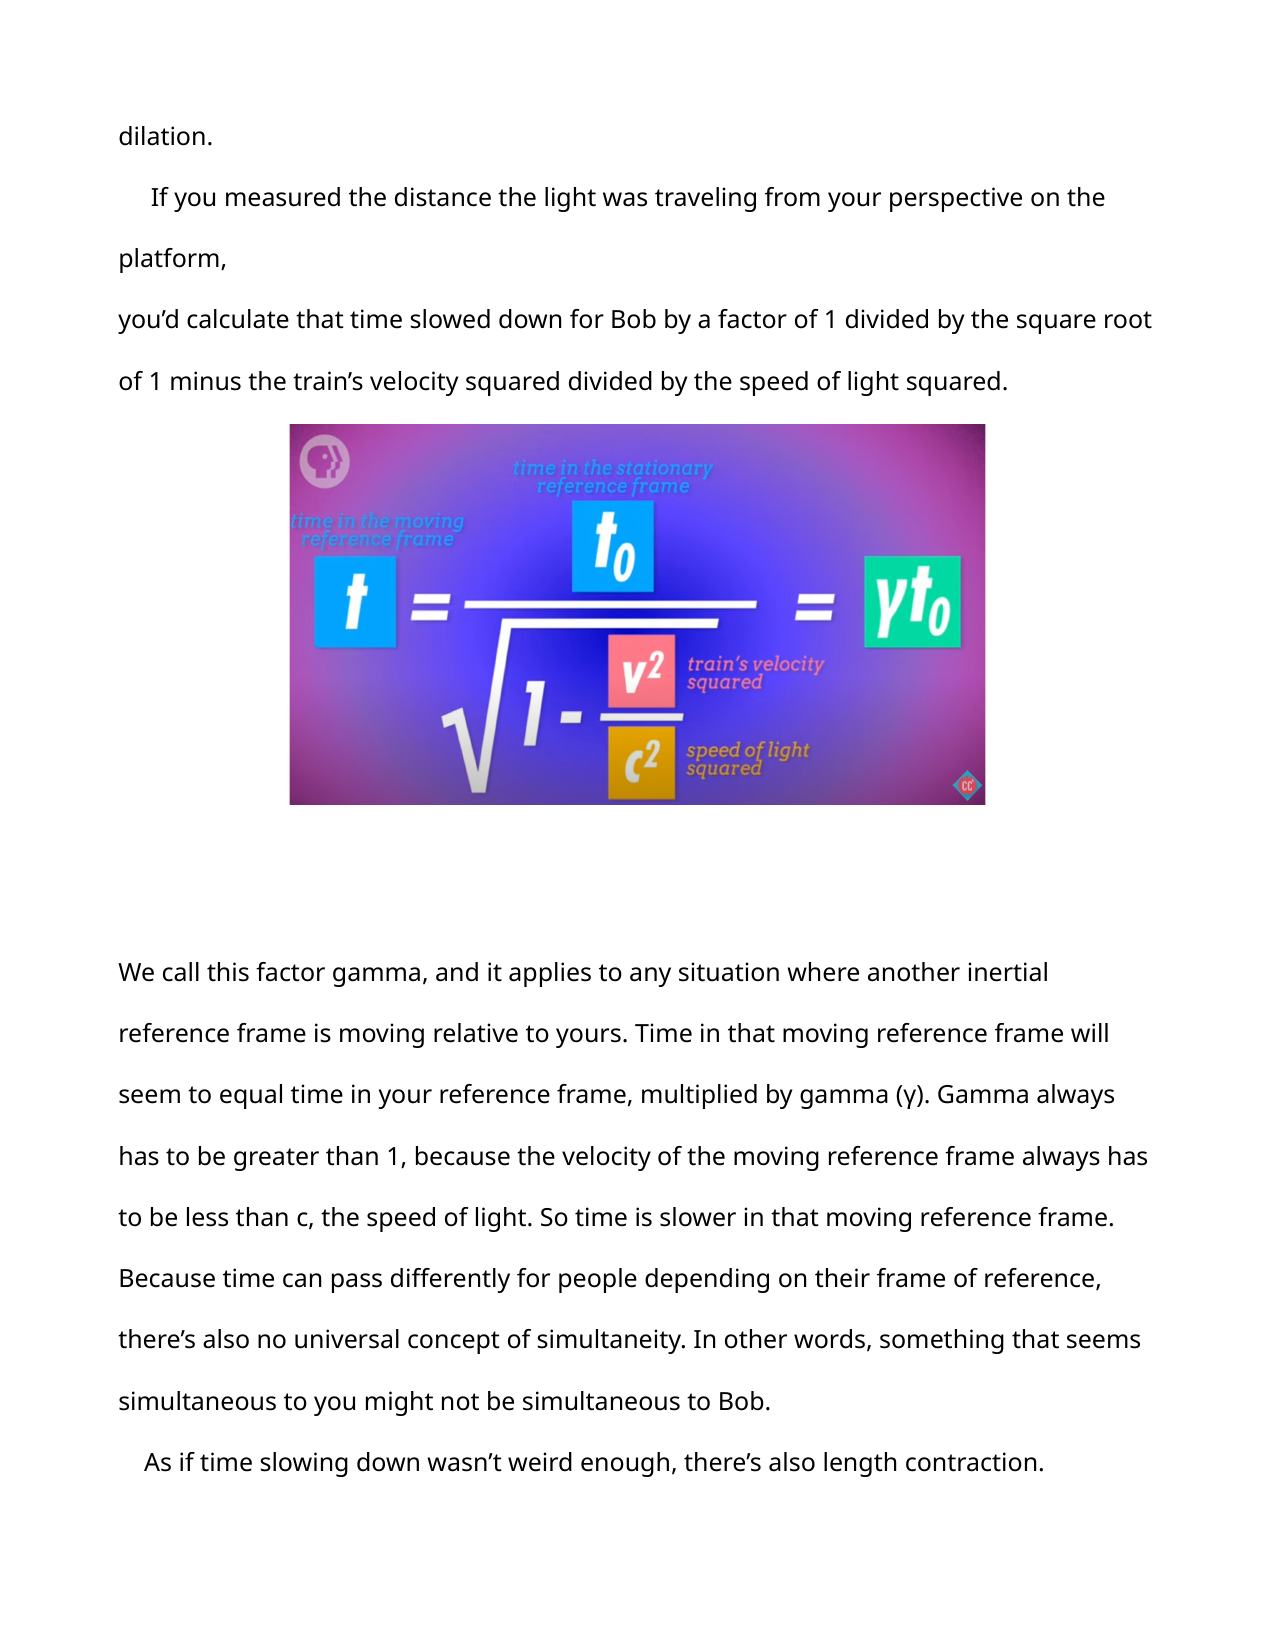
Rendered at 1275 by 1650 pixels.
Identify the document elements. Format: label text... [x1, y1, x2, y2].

picture [289, 424, 986, 805]
text If you measured the distance the light was traveling from your perspective on the platform, [118, 179, 1157, 275]
text We call this factor gamma, and it applies to any situation where another inertial reference frame is moving relative to yours. Time in that moving reference frame will seem to equal time in your reference frame, multiplied by gamma (γ). Gamma always has to be greater than 1, because the velocity of the moving reference frame always has to be less than c, the speed of light. So time is slower in that moving reference frame. Because time can pass differently for people depending on their frame of reference, there’s also no universal concept of simultaneity. In other words, something that seems simultaneous to you might not be simultaneous to Bob. [118, 954, 1157, 1417]
text you’d calculate that time slowed down for Bob by a factor of 1 divided by the square root of 1 minus the train’s velocity squared divided by the speed of light squared. [118, 302, 1157, 397]
text As if time slowing down wasn’t weird enough, there’s also length contraction. [118, 1444, 1157, 1478]
text dilation. [118, 118, 1157, 152]
